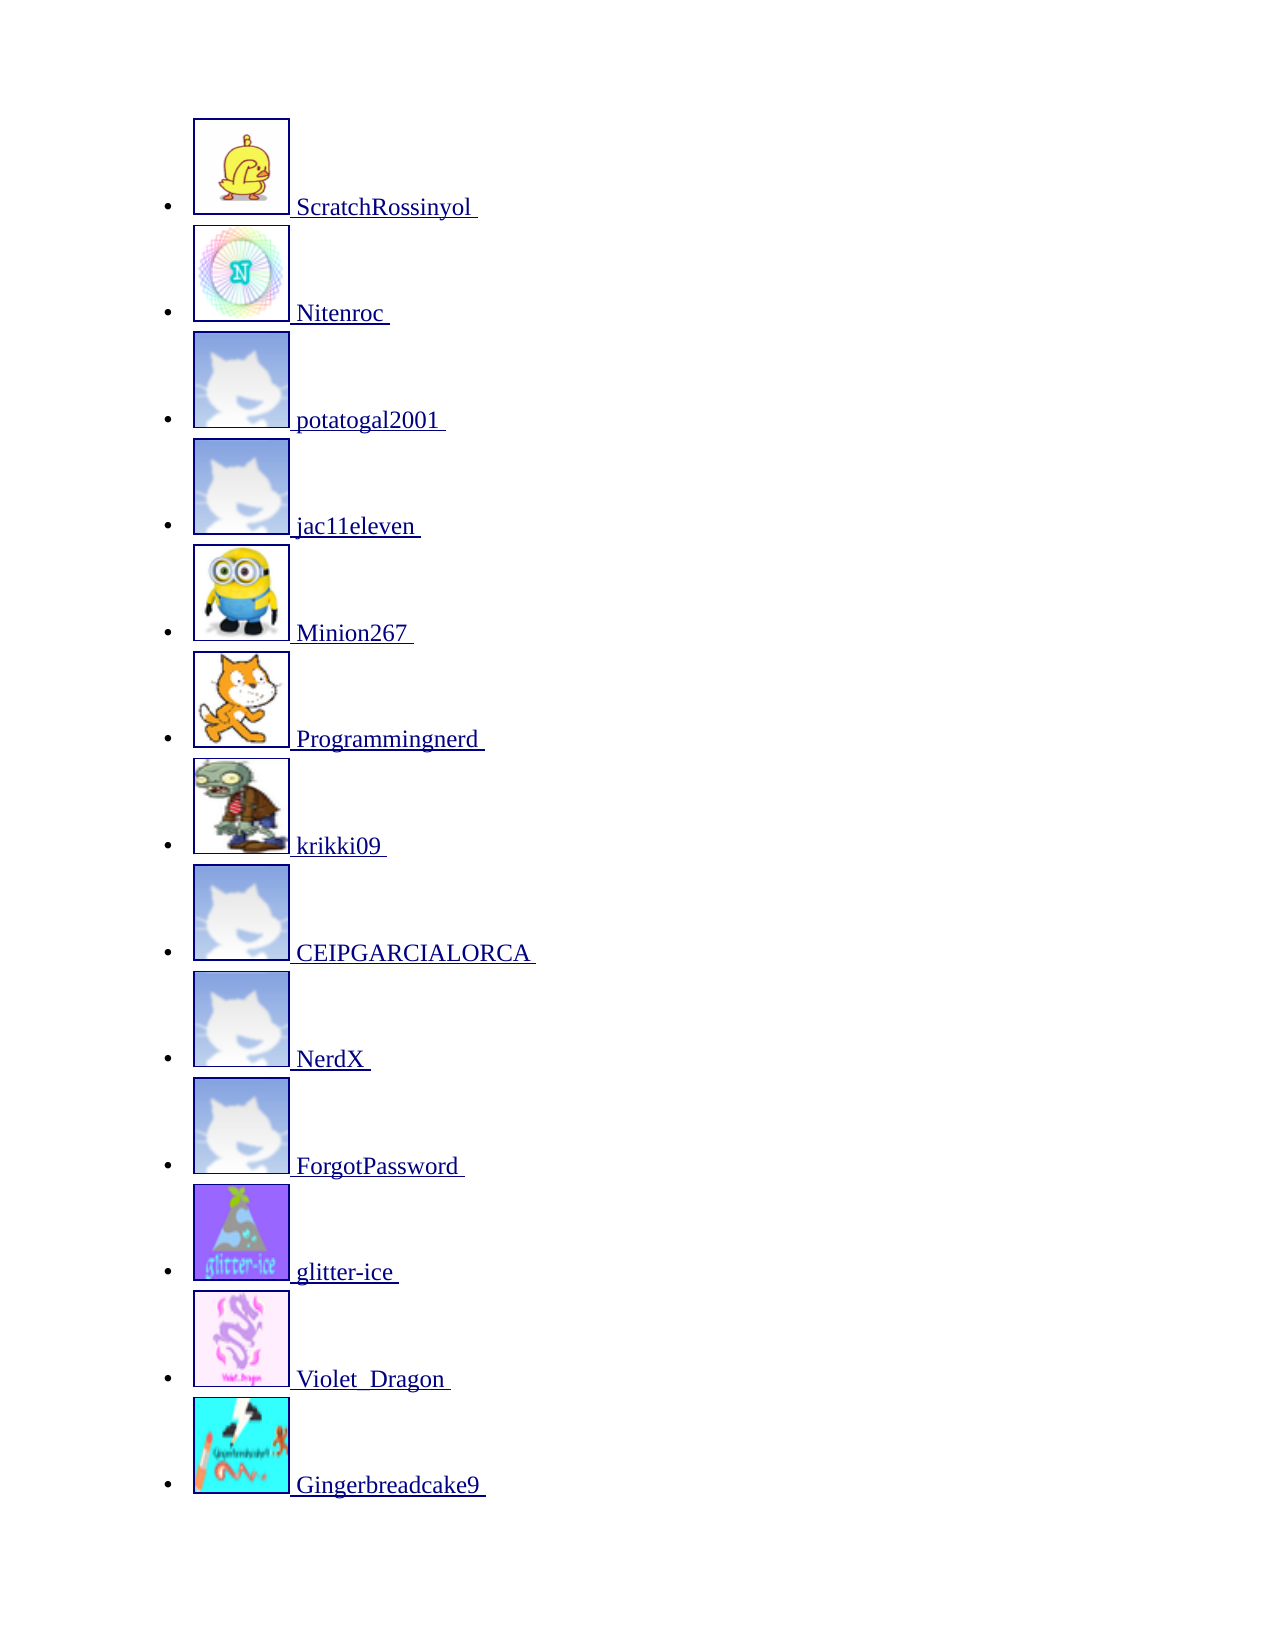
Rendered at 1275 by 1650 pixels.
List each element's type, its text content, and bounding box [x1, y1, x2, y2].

picture [195, 1079, 288, 1173]
picture [195, 333, 288, 427]
list ScratchRossinyol [164, 118, 1157, 220]
picture [195, 759, 288, 853]
list Violet_Dragon [164, 1290, 1157, 1393]
picture [195, 972, 288, 1066]
picture [195, 1292, 288, 1386]
list Gingerbreadcake9 [164, 1397, 1157, 1499]
list NerdX [164, 971, 1157, 1073]
list jac11eleven [164, 438, 1157, 540]
list glitter-ice [164, 1184, 1157, 1286]
picture [195, 226, 288, 320]
picture [195, 440, 288, 533]
picture [195, 653, 288, 746]
picture [195, 120, 288, 213]
picture [195, 1398, 288, 1492]
picture [195, 866, 288, 959]
list Minion267 [164, 544, 1157, 647]
picture [195, 546, 288, 640]
list ForgotPassword [164, 1077, 1157, 1179]
list Nitenroc [164, 225, 1157, 327]
list krikki09 [164, 757, 1157, 860]
list Programmingnerd [164, 651, 1157, 753]
list CEIPGARCIALORCA [164, 864, 1157, 966]
picture [195, 1185, 288, 1279]
list potatogal2001 [164, 331, 1157, 433]
